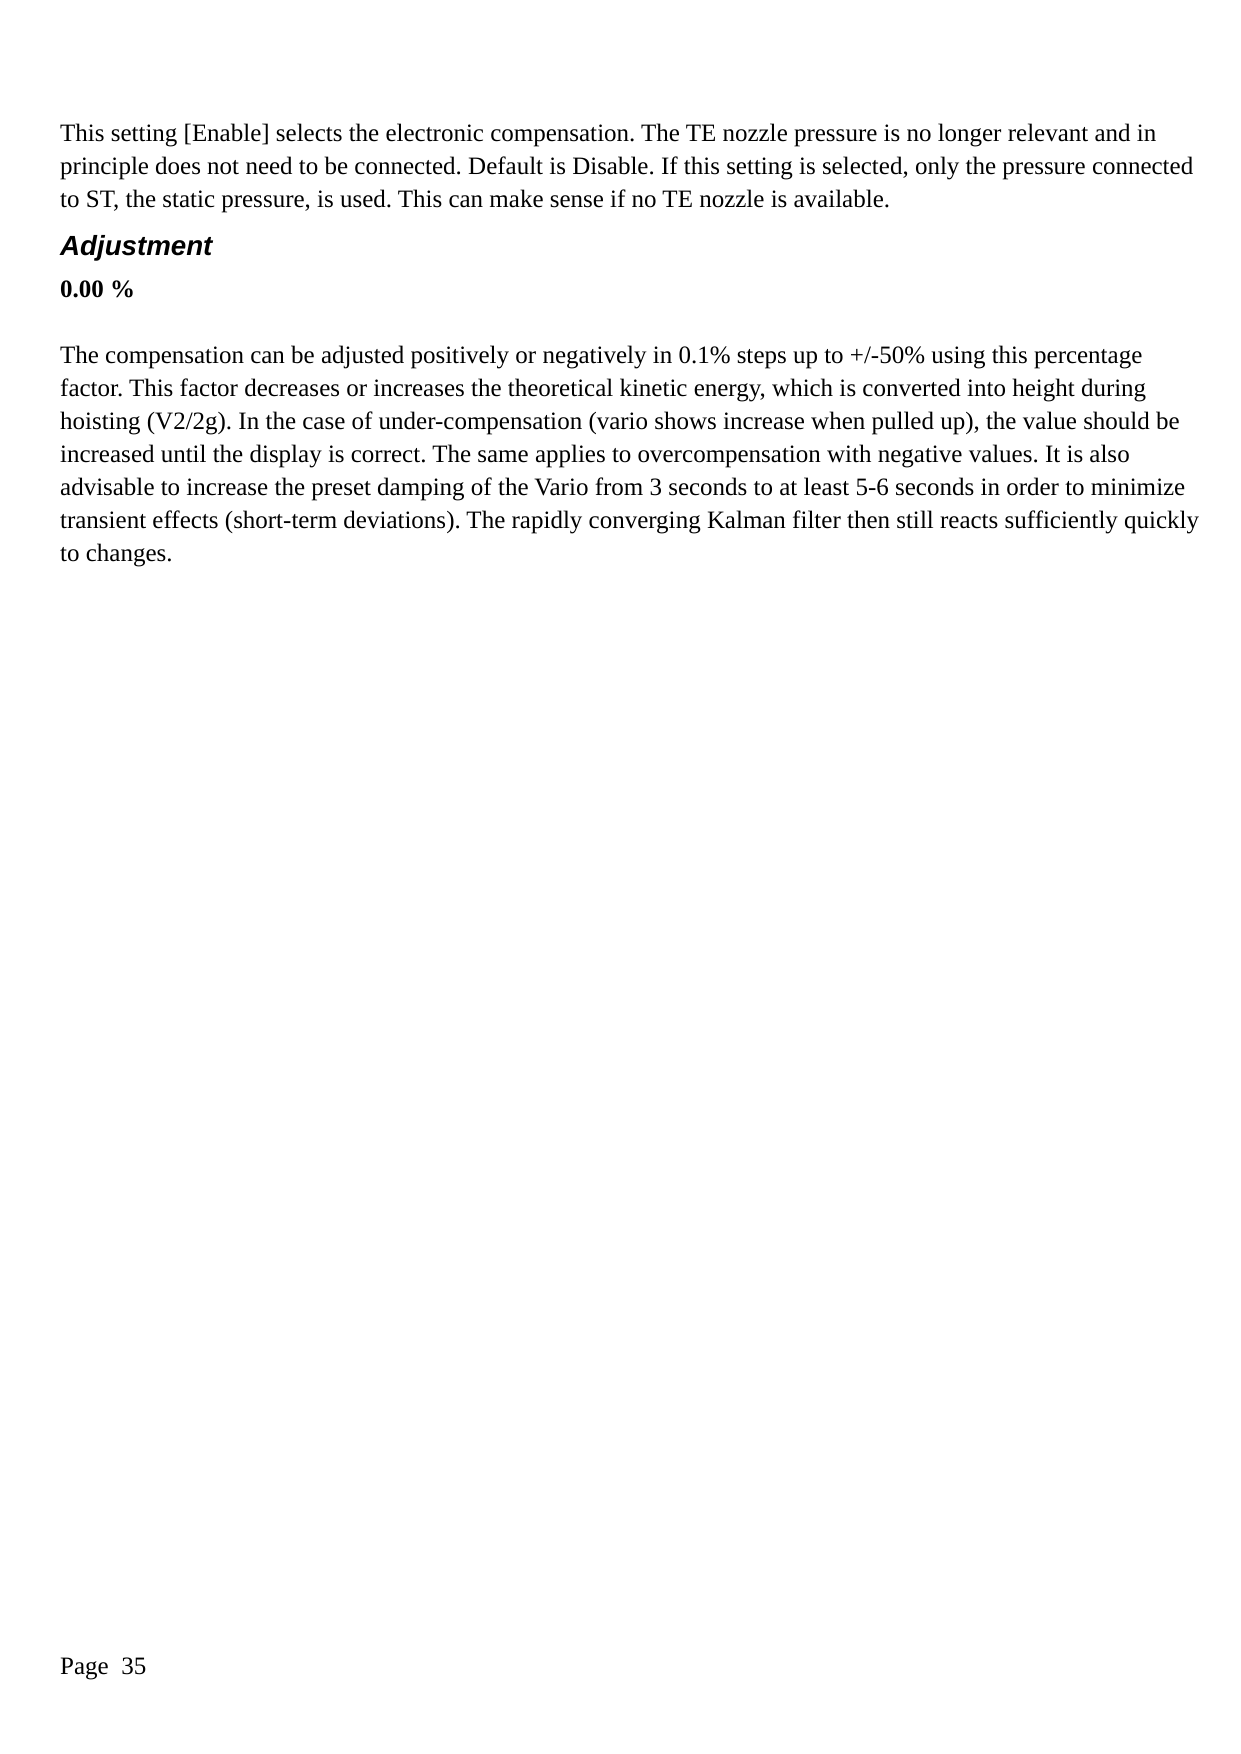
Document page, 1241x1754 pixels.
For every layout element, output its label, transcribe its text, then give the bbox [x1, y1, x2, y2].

text 0.00 % [60, 274, 1207, 303]
text This setting [Enable] selects the electronic compensation. The TE nozzle pressure is no longer relevant and in principle does not need to be connected. Default is Disable. If this setting is selected, only the pressure connected to ST, the static pressure, is used. This can make sense if no TE nozzle is available. [60, 118, 1207, 213]
subtitle Adjustment [60, 230, 1207, 262]
text The compensation can be adjusted positively or negatively in 0.1% steps up to +/-50% using this percentage factor. This factor decreases or increases the theoretical kinetic energy, which is converted into height during hoisting (V2/2g). In the case of under-compensation (vario shows increase when pulled up), the value should be increased until the display is correct. The same applies to overcompensation with negative values. It is also advisable to increase the preset damping of the Vario from 3 seconds to at least 5-6 seconds in order to minimize transient effects (short-term deviations). The rapidly converging Kalman filter then still reacts sufficiently quickly to changes. [60, 340, 1207, 567]
